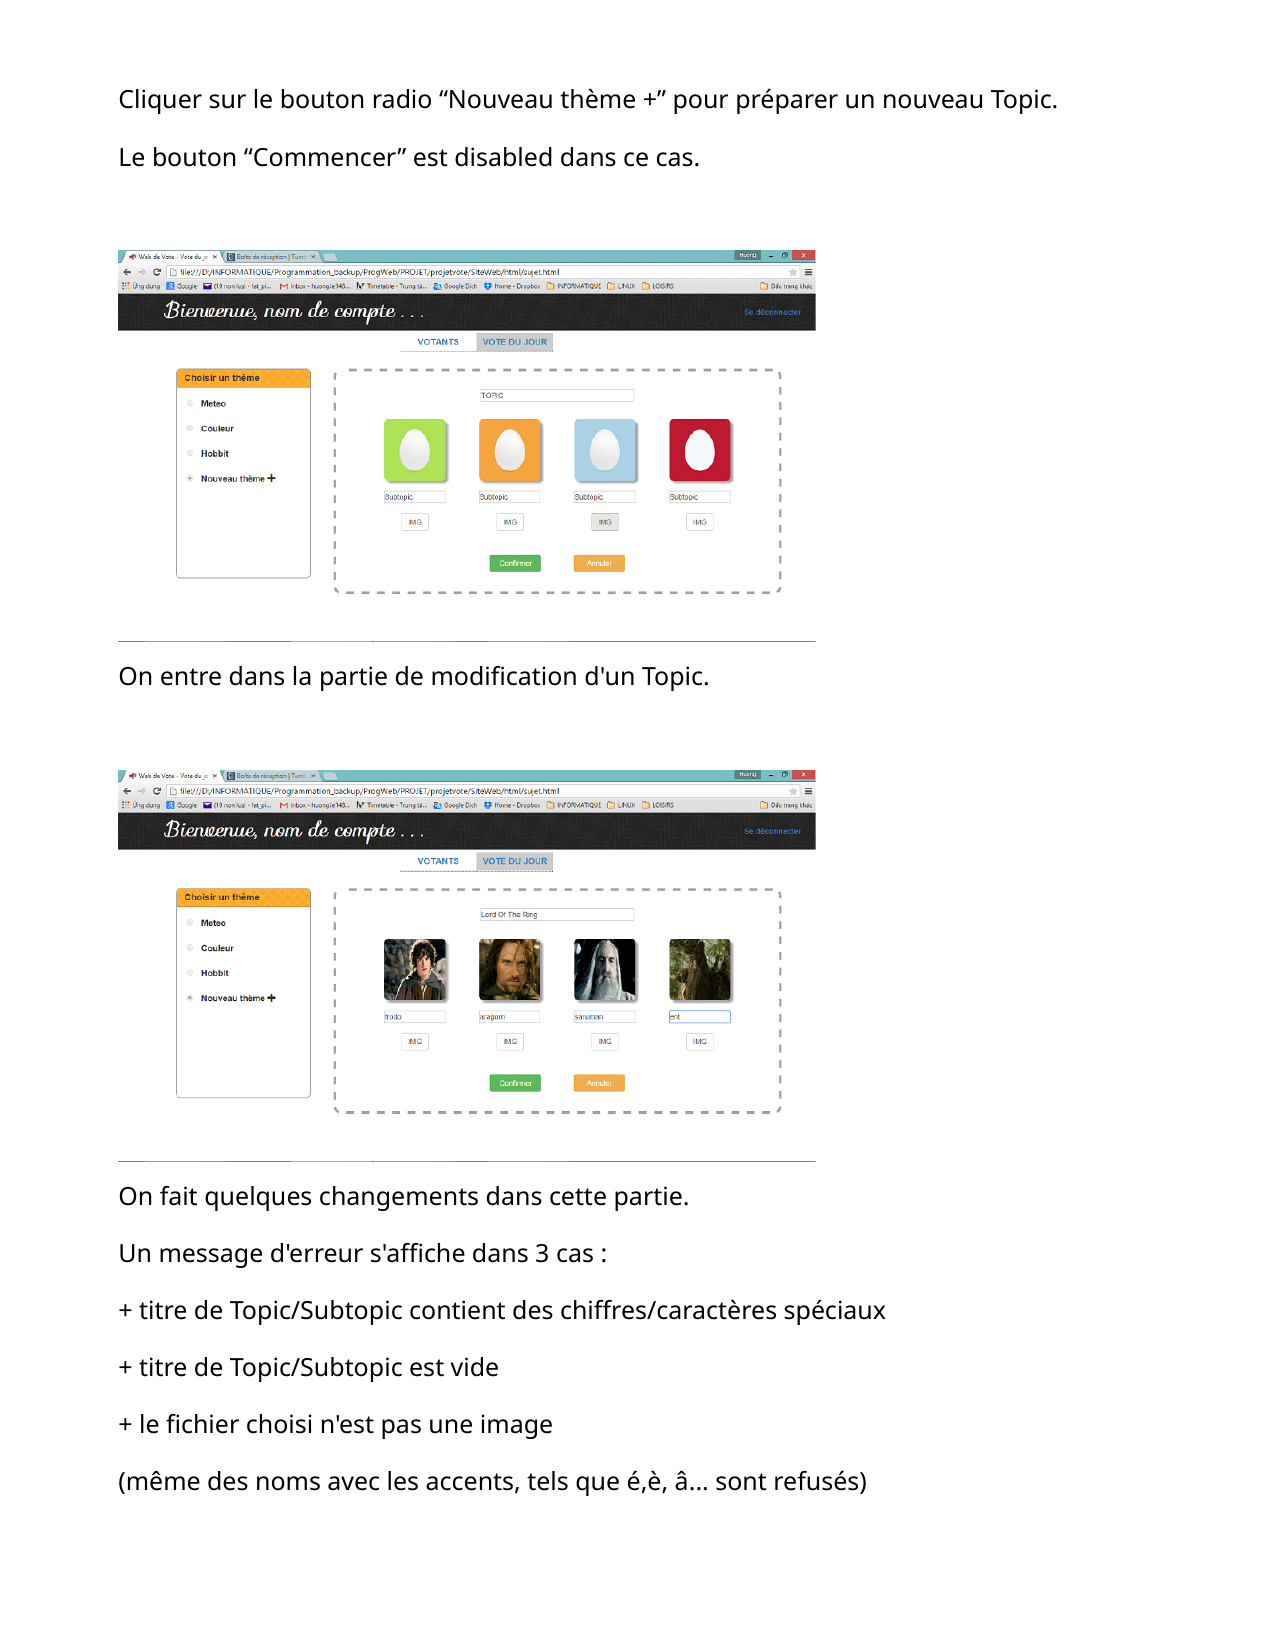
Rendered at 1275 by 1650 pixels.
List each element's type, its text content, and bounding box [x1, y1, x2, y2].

picture [118, 250, 816, 642]
text On entre dans la partie de modification d'un Topic. [118, 253, 1157, 693]
text + le fichier choisi n'est pas une image [118, 1407, 1157, 1441]
text + titre de Topic/Subtopic est vide [118, 1349, 1157, 1384]
text Cliquer sur le bouton radio “Nouveau thème +” pour préparer un nouveau Topic. [118, 82, 1157, 116]
text + titre de Topic/Subtopic contient des chiffres/caractères spéciaux [118, 1292, 1157, 1327]
text (même des noms avec les accents, tels que é,è, â... sont refusés) [118, 1464, 1157, 1498]
text Un message d'erreur s'affiche dans 3 cas : [118, 1235, 1157, 1269]
text On fait quelques changements dans cette partie. [118, 773, 1157, 1212]
text Le bouton “Commencer” est disabled dans ce cas. [118, 139, 1157, 173]
picture [118, 770, 816, 1162]
